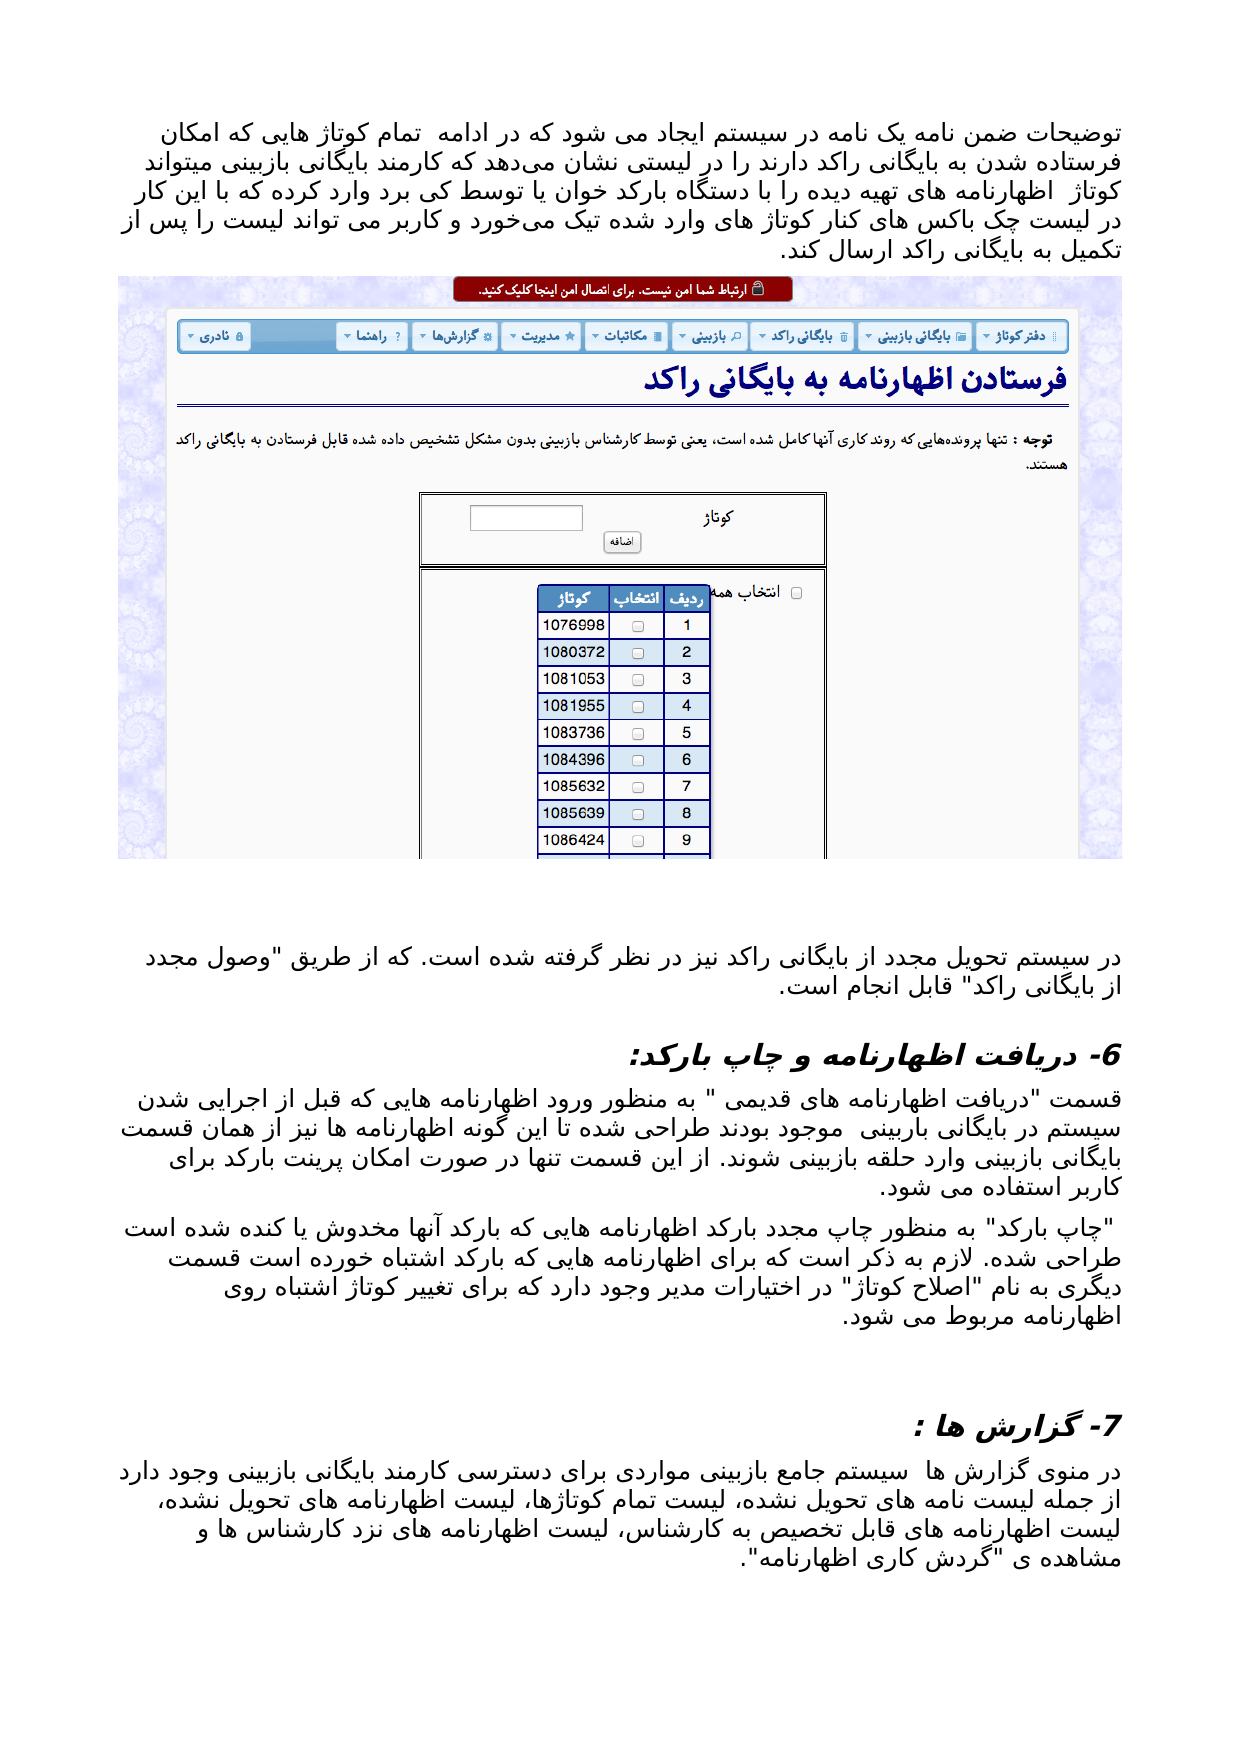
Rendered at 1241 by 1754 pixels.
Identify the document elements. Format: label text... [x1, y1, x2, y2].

text قسمت "دریافت اظهارنامه های قدیمی " به منظور ورود اظهارنامه هایی که قبل از اجرایی شدن سیستم در بایگانی باربینی موجود بودند طراحی شده تا این گونه اظهارنامه ها نیز از همان قسمت بایگانی بازبینی وارد حلقه بازبینی شوند. از این قسمت تنها در صورت امکان پرینت بارکد برای کاربر استفاده می شود. [118, 1084, 1122, 1201]
text در سیستم تحویل مجدد از بایگانی راکد نیز در نظر گرفته شده است. که از طریق "وصول مجدد از بایگانی راکد" قابل انجام است. [118, 942, 1122, 1001]
text "چاپ بارکد" به منظور چاپ مجدد بارکد اظهارنامه هایی که بارکد آنها مخدوش یا کنده شده است طراحی شده. لازم به ذکر است که برای اظهارنامه هایی که بارکد اشتباه خورده است قسمت دیگری به نام "اصلاح کوتاژ" در اختیارات مدیر وجود دارد که برای تغییر کوتاژ اشتباه روی اظهارنامه مربوط می شود. [118, 1214, 1122, 1330]
subtitle 6- دریافت اظهارنامه و چاپ بارکد: [118, 1038, 1122, 1072]
subtitle 7- گزارش ها : [118, 1409, 1122, 1443]
text در منوی گزارش ها سیستم جامع بازبینی مواردی برای دسترسی کارمند بایگانی بازبینی وجود دارد از جمله لیست نامه های تحویل نشده، لیست تمام کوتاژها، لیست اظهارنامه های تحویل نشده، لیست اظهارنامه های قابل تخصیص به کارشناس، لیست اظهارنامه های نزد کارشناس ها و مشاهده ی "گردش کاری اظهارنامه". [118, 1456, 1122, 1573]
picture [118, 276, 1123, 859]
text ارسال اظهارنامه ها به بایگانی راکد مانند هرگونه ارسال دیگری به شرط کارشناسی شدن انجام می گیرد.اظهارنامه ها جهت ارسال به صورت دسته های بزرگ چند هزار تایی دسته بندی شده و به صورت دوره ای برای بایگانی راکد ارسال می شوند.همان طور که در پاراگراف بالا توضیح داده شده تمام ارسال ها اظهارنامه در سیستم طی نامه انجام می شود. با وارد کردن شماره نامه و توضیحات ضمن نامه یک نامه در سیستم ایجاد می شود که در ادامه تمام کوتاژ هایی که امکان فرستاده شدن به بایگانی راکد دارند را در لیستی نشان می‌دهد که کارمند بایگانی بازبینی میتواند کوتاژ اظهارنامه های تهیه دیده را با دستگاه بارکد خوان یا توسط کی برد وارد کرده که با این کار در لیست چک باکس های کنار کوتاژ های وارد شده تیک می‌خورد و کاربر می تواند لیست را پس از تکمیل به بایگانی راکد ارسال کند. [118, 118, 1122, 264]
